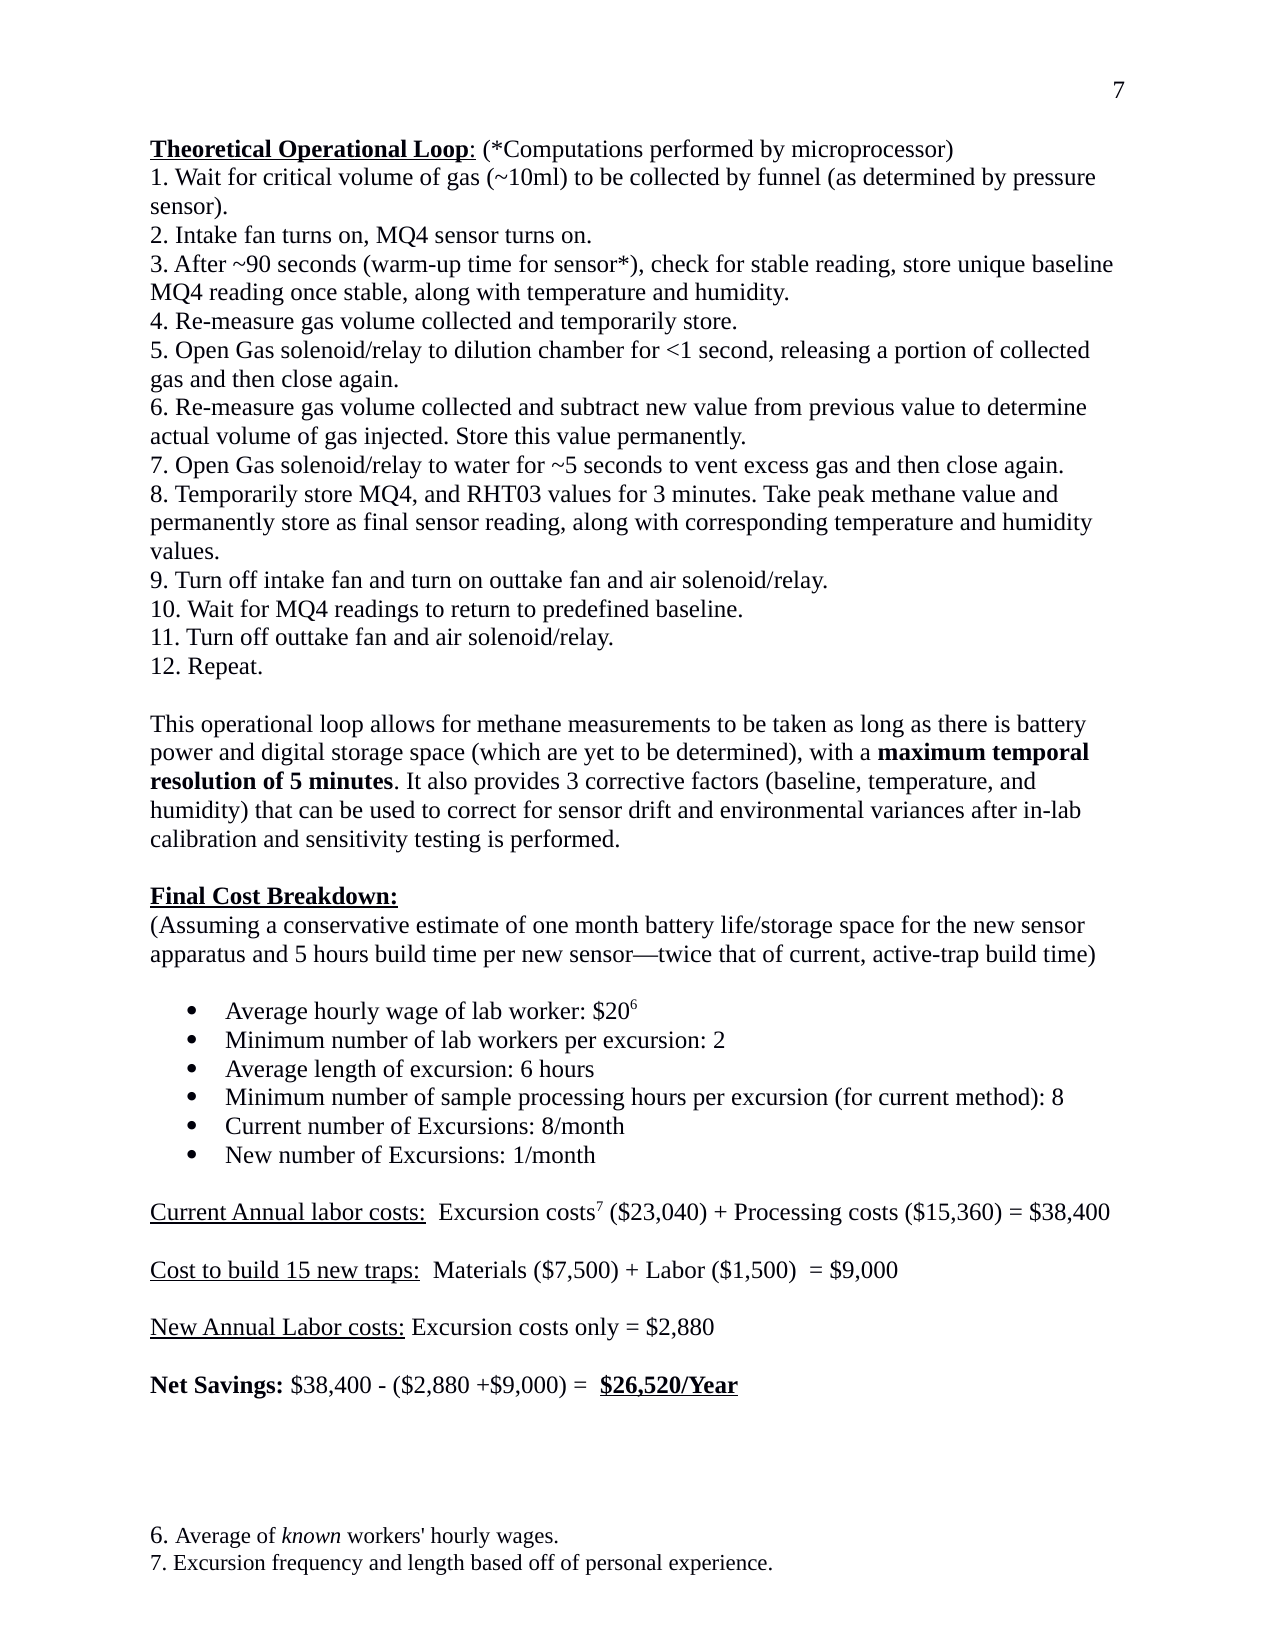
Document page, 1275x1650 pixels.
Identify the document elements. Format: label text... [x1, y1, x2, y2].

text 8. Temporarily store MQ4, and RHT03 values for 3 minutes. Take peak methane value and permanently store as final sensor reading, along with corresponding temperature and humidity values. [150, 479, 1125, 565]
list Current number of Excursions: 8/month [187, 1111, 1125, 1140]
list Average length of excursion: 6 hours [187, 1054, 1125, 1082]
text 10. Wait for MQ4 readings to return to predefined baseline. [150, 594, 1125, 622]
text 9. Turn off intake fan and turn on outtake fan and air solenoid/relay. [150, 565, 1125, 594]
text Current Annual labor costs: Excursion costs ($23,040) + Processing costs ($15,360) = $38,400 [150, 1197, 1125, 1226]
text 3. After ~90 seconds (warm-up time for sensor*), check for stable reading, store unique baseline MQ4 reading once stable, along with temperature and humidity. [150, 249, 1125, 306]
text 7. Open Gas solenoid/relay to water for ~5 seconds to vent excess gas and then close again. [150, 450, 1125, 479]
list New number of Excursions: 1/month [187, 1140, 1125, 1169]
text 2. Intake fan turns on, MQ4 sensor turns on. [150, 220, 1125, 249]
list Average hourly wage of lab worker: $20 [187, 996, 1125, 1025]
text New Annual Labor costs: Excursion costs only = $2,880 [150, 1312, 1125, 1341]
text Cost to build 15 new traps: Materials ($7,500) + Labor ($1,500) = $9,000 [150, 1255, 1125, 1284]
list Minimum number of lab workers per excursion: 2 [187, 1025, 1125, 1054]
text 11. Turn off outtake fan and air solenoid/relay. [150, 622, 1125, 651]
text 4. Re-measure gas volume collected and temporarily store. [150, 306, 1125, 335]
text (Assuming a conservative estimate of one month battery life/storage space for the new sensor apparatus and 5 hours build time per new sensor—twice that of current, active-trap build time) [150, 910, 1125, 967]
text This operational loop allows for methane measurements to be taken as long as there is battery power and digital storage space (which are yet to be determined), with a maximum temporal resolution of 5 minutes. It also provides 3 corrective factors (baseline, temperature, and humidity) that can be used to correct for sensor drift and environmental variances after in-lab calibration and sensitivity testing is performed. [150, 709, 1125, 852]
text 6. Re-measure gas volume collected and subtract new value from previous value to determine actual volume of gas injected. Store this value permanently. [150, 392, 1125, 450]
text 5. Open Gas solenoid/relay to dilution chamber for <1 second, releasing a portion of collected gas and then close again. [150, 335, 1125, 392]
text . Excursion frequency and length based off of personal experience. [150, 1549, 1125, 1575]
text 12. Repeat. [150, 651, 1125, 680]
text Final Cost Breakdown: [150, 881, 1125, 910]
list Minimum number of sample processing hours per excursion (for current method): 8 [187, 1082, 1125, 1111]
text 1. Wait for critical volume of gas (~10ml) to be collected by funnel (as determined by pressure sensor). [150, 162, 1125, 220]
text Net Savings: $38,400 - ($2,880 +$9,000) = $26,520/Year [150, 1370, 1125, 1399]
text Theoretical Operational Loop: (*Computations performed by microprocessor) [150, 134, 1125, 162]
list . Average of known workers' hourly wages. [150, 1520, 1125, 1549]
